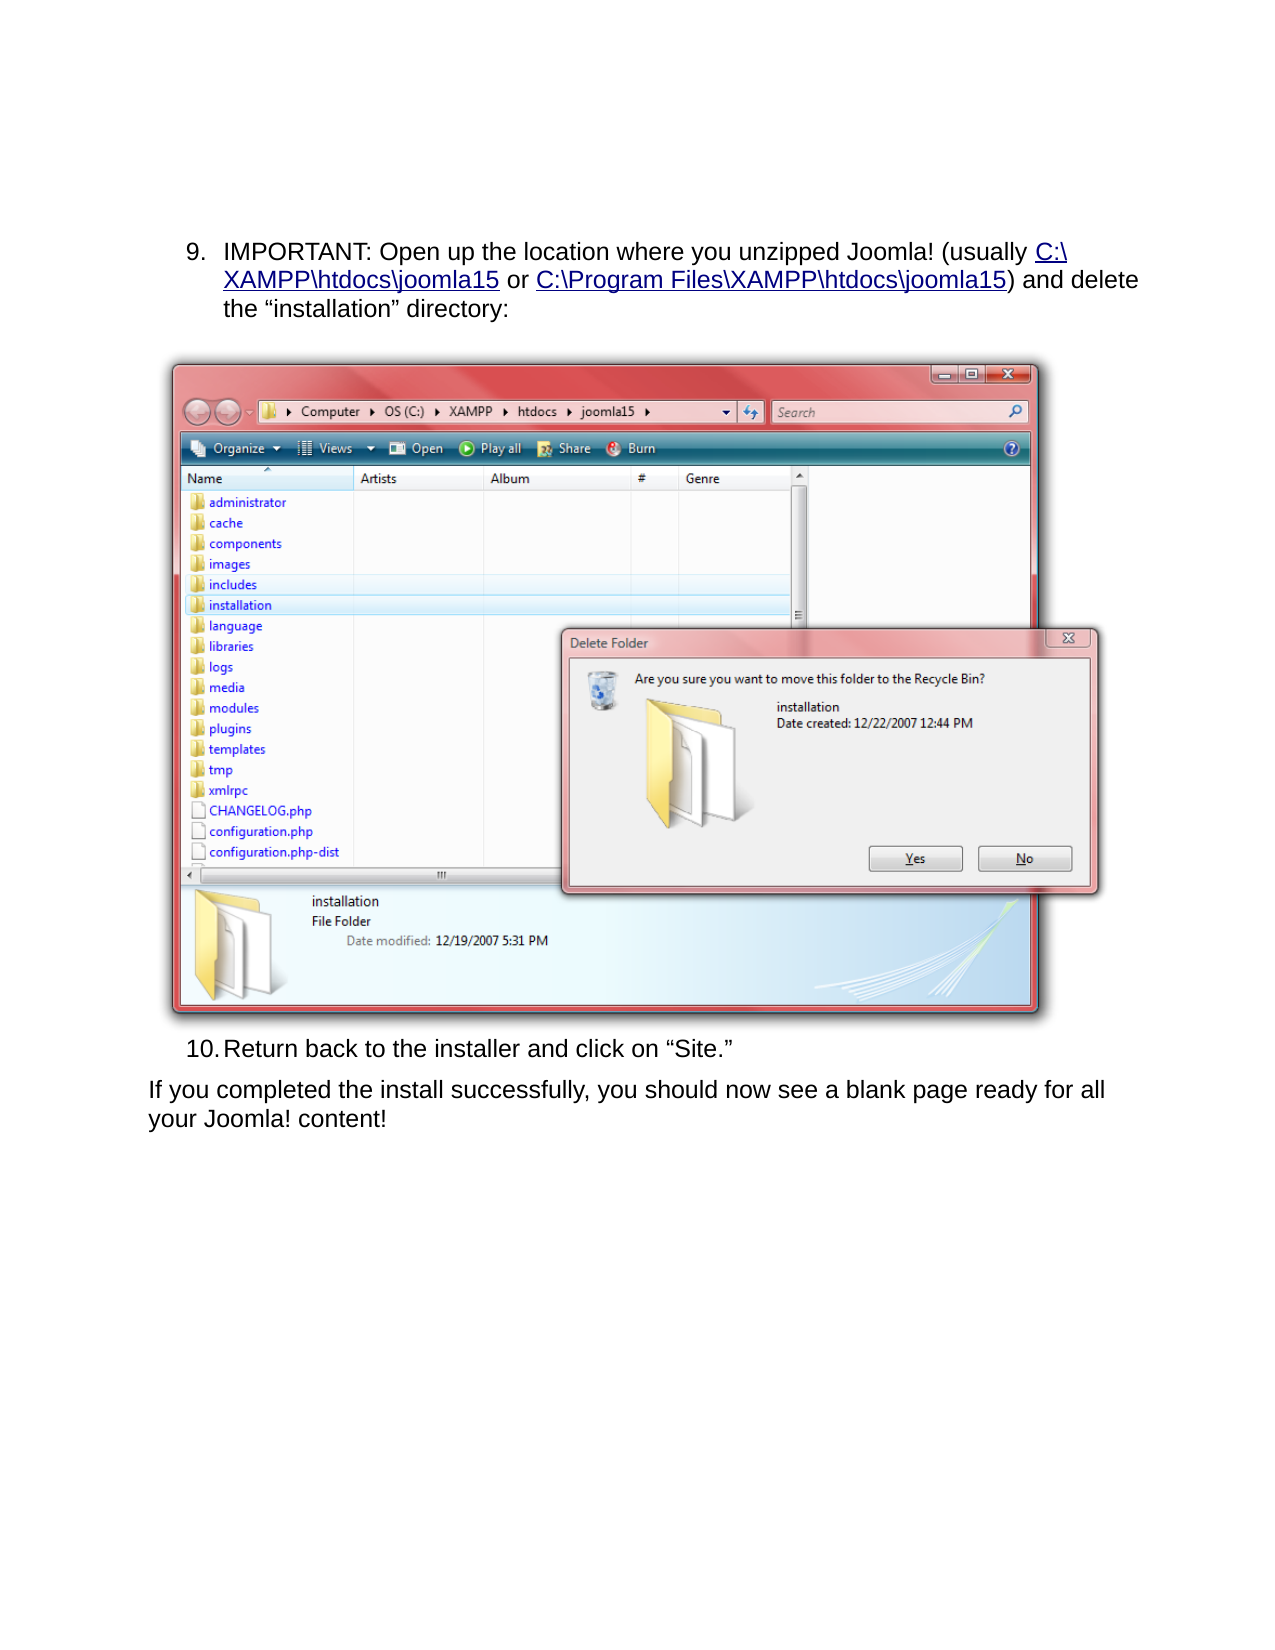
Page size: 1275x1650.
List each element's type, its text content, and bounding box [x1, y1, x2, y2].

text If you completed the install successfully, you should now see a blank page ready for all your Joomla! content! [148, 1075, 1157, 1133]
picture [157, 349, 1118, 1033]
list IMPORTANT: Open up the location where you unzipped Joomla! (usually C:\XAMPP\htdocs\joomla15 or C:\Program Files\XAMPP\htdocs\joomla15) and delete the “installation” directory: [186, 237, 1157, 323]
list Return back to the installer and click on “Site.” [186, 335, 1157, 1063]
